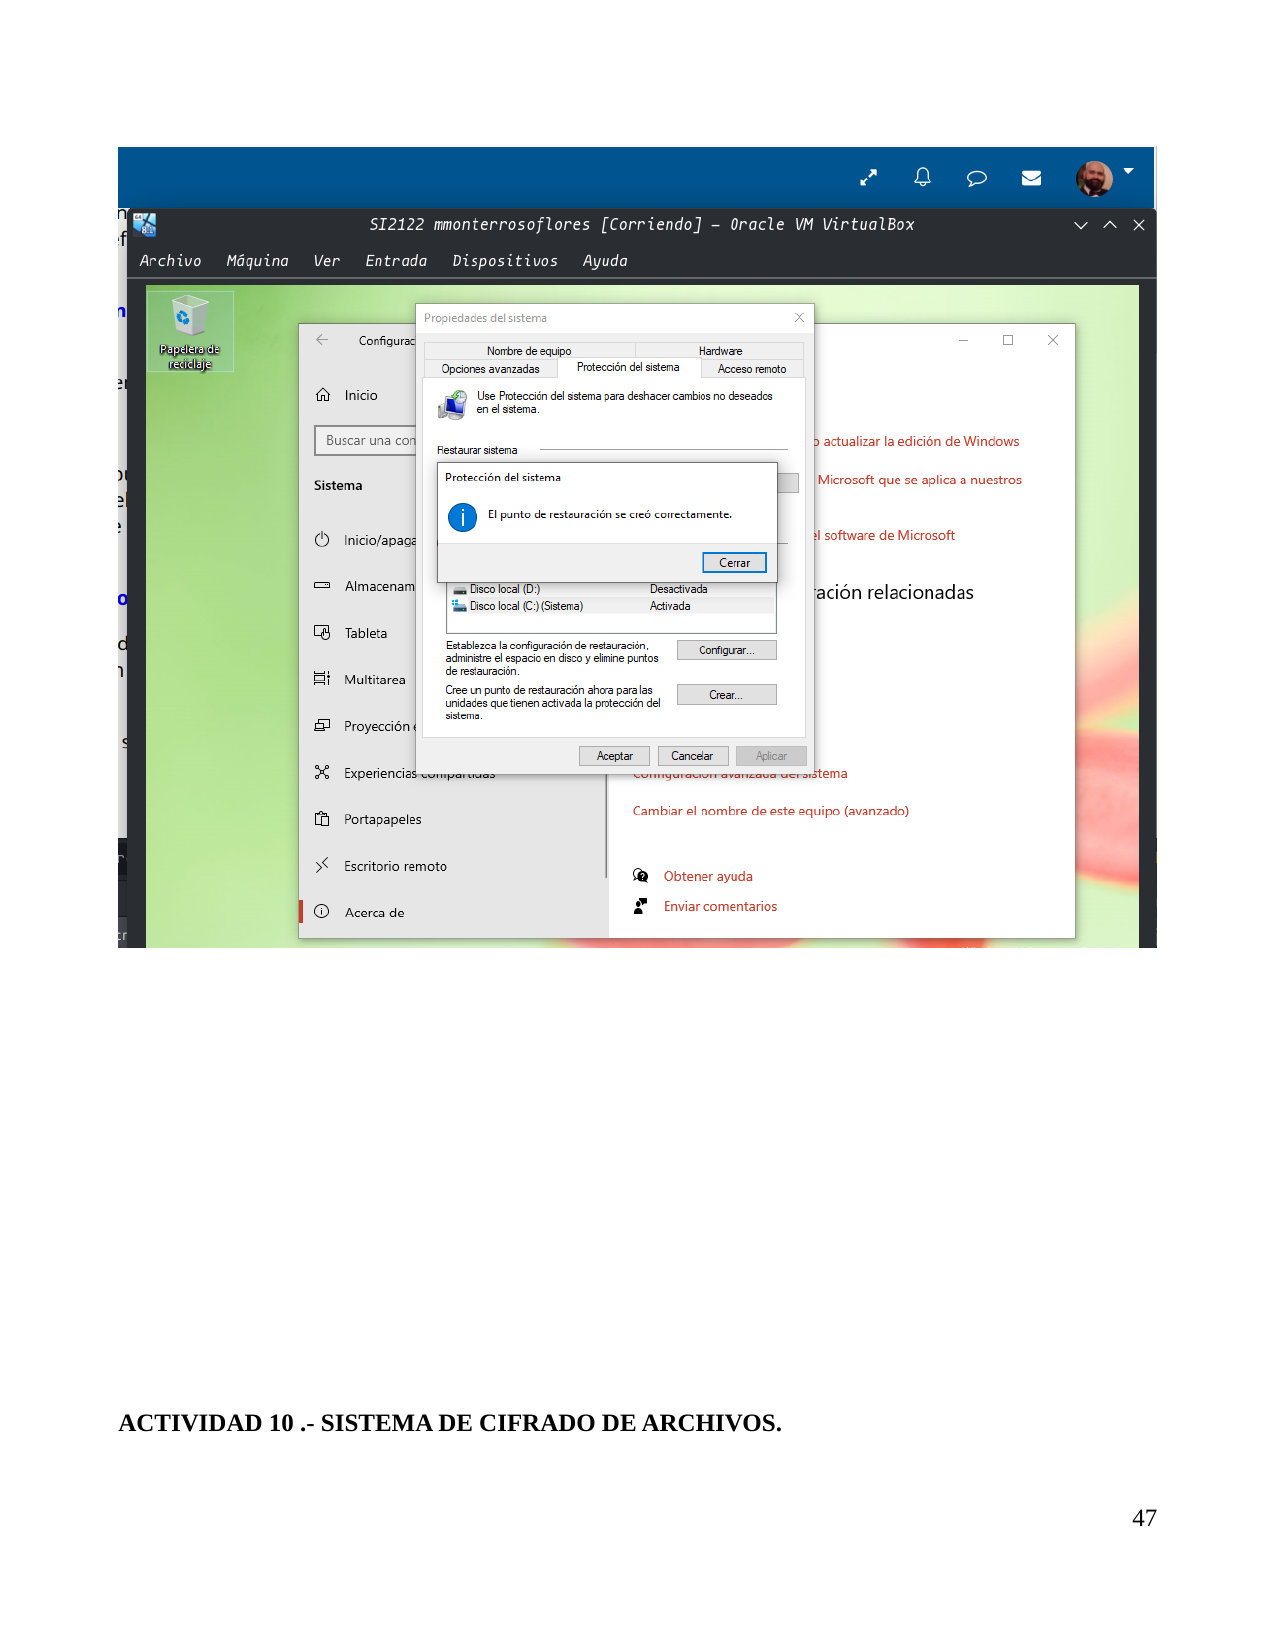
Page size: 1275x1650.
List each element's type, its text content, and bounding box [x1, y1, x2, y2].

picture [118, 146, 1157, 948]
table_header [118, 948, 1157, 977]
text ACTIVIDAD 10 .- SISTEMA DE CIFRADO DE ARCHIVOS. [118, 1408, 1157, 1437]
